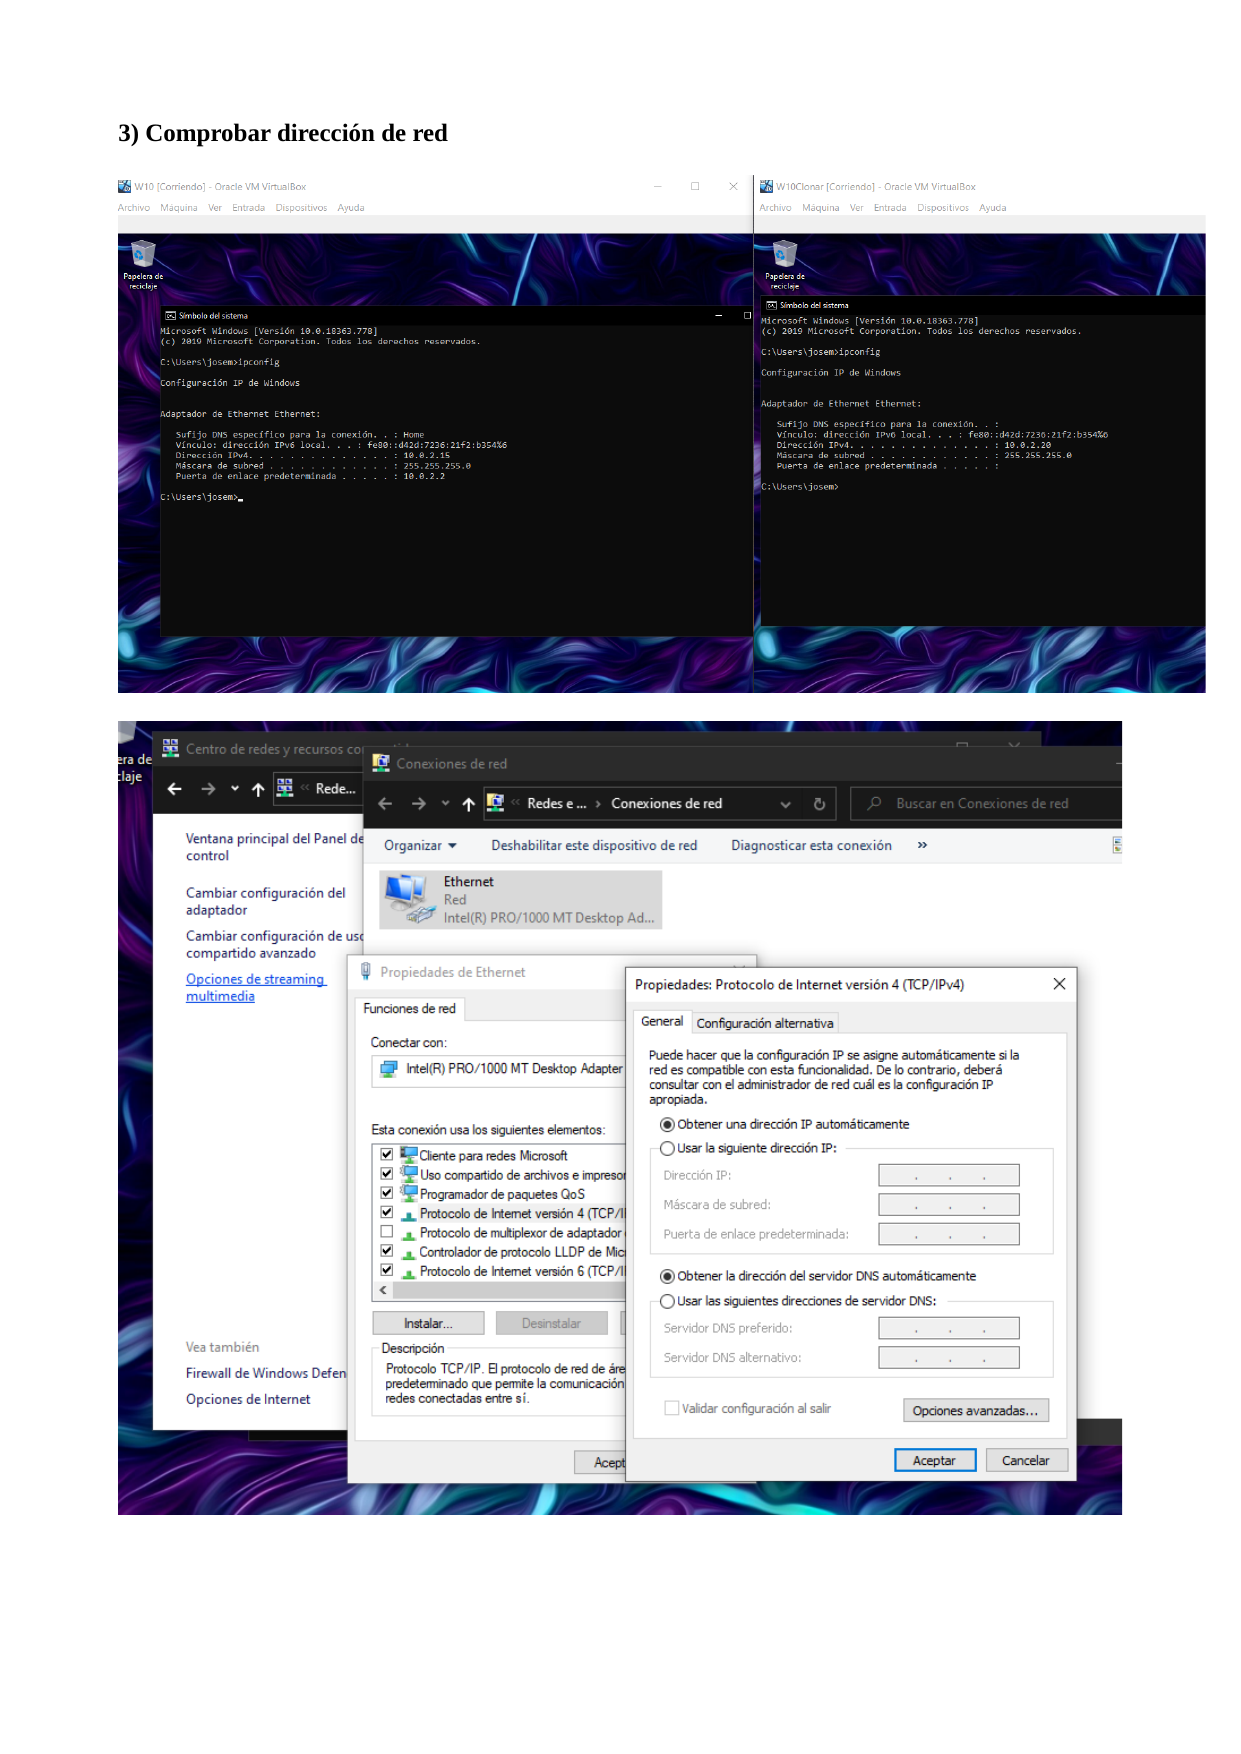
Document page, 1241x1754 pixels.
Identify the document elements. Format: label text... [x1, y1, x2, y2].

picture [118, 721, 1123, 1515]
text 3) Comprobar dirección de red [118, 118, 1122, 147]
picture [118, 175, 1206, 693]
